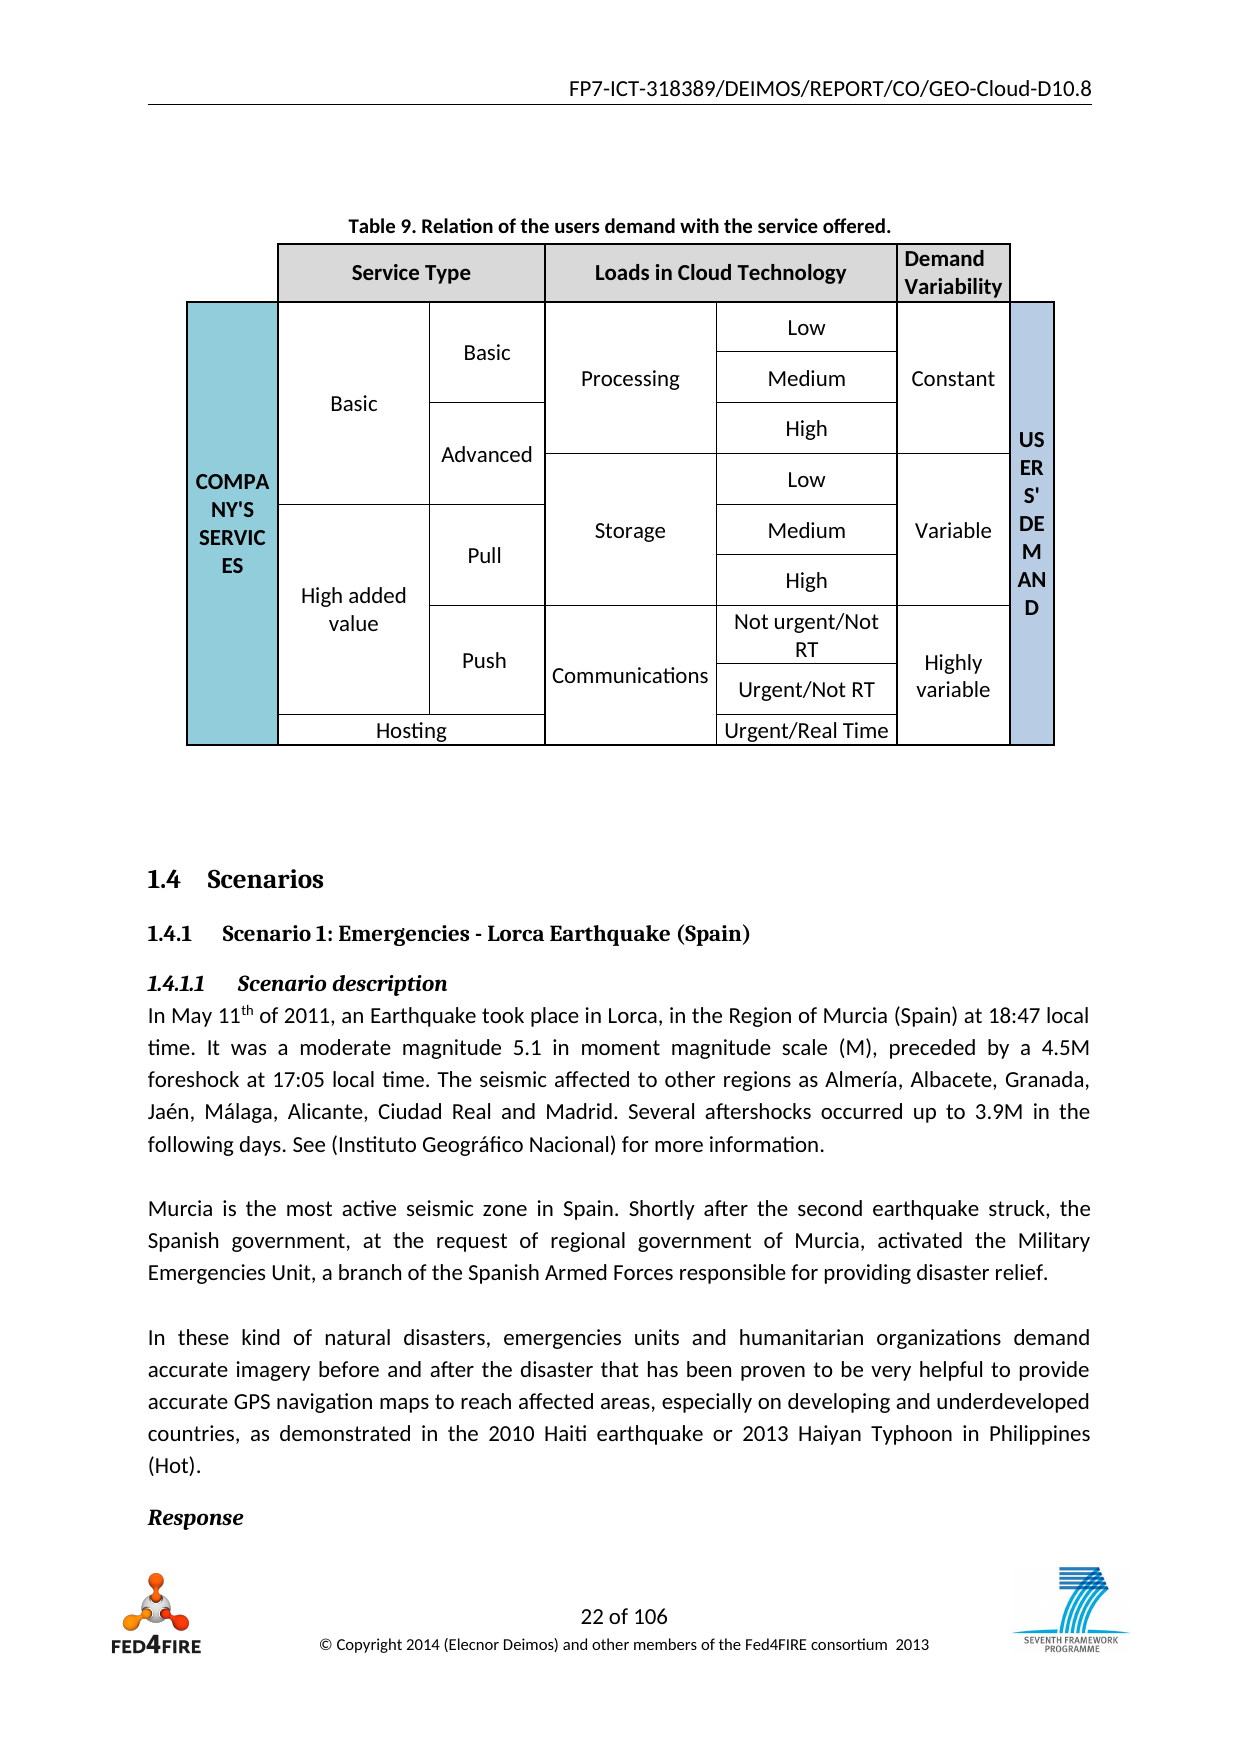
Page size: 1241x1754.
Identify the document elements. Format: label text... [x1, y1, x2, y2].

subtitle Scenario 1: Emergencies - Lorca Earthquake (Spain) [148, 920, 1092, 947]
subtitle Scenarios [148, 864, 1092, 895]
table_cell Constant [898, 303, 1009, 453]
table_cell Advanced [430, 403, 544, 503]
table_cell Storage [546, 454, 716, 605]
table_cell USERS' DEMAND [1011, 303, 1053, 744]
table_cell High [717, 555, 896, 605]
table_header Demand Variability [898, 245, 1009, 301]
table_header [1011, 243, 1054, 301]
table_cell Push [430, 606, 544, 714]
text Table 9. Relation of the users demand with the service offered. [148, 213, 1092, 239]
table_cell Communications [546, 606, 716, 744]
text Murcia is the most active seismic zone in Spain. Shortly after the second earthquake struck, the Spanish government, at the request of regional government of Murcia, activated the Military Emergencies Unit, a branch of the Spanish Armed Forces responsible for providing disaster relief. [148, 1194, 1092, 1286]
table_header Service Type [279, 245, 544, 301]
table_cell Variable [898, 454, 1009, 605]
table_cell High [717, 403, 896, 453]
table_cell Processing [546, 303, 716, 453]
text In May 11th of 2011, an Earthquake took place in Lorca, in the Region of Murcia (Spain) at 18:47 local time. It was a moderate magnitude 5.1 in moment magnitude scale (M), preceded by a 4.5M foreshock at 17:05 local time. The seismic affected to other regions as Almería, Albacete, Granada, Jaén, Málaga, Alicante, Ciudad Real and Madrid. Several aftershocks occurred up to 3.9M in the following days. See (Instituto Geográfico Nacional) for more information. [148, 1001, 1092, 1158]
table_cell High added value [279, 505, 429, 714]
table_cell Basic [430, 303, 544, 402]
table_cell Urgent/Not RT [717, 664, 896, 714]
subtitle Response [148, 1504, 1092, 1531]
text In these kind of natural disasters, emergencies units and humanitarian organizations demand accurate imagery before and after the disaster that has been proven to be very helpful to provide accurate GPS navigation maps to reach affected areas, especially on developing and underdeveloped countries, as demonstrated in the 2010 Haiti earthquake or 2013 Haiyan Typhoon in Philippines (Hot). [148, 1323, 1092, 1479]
table_header [187, 243, 277, 301]
table_cell Highly variable [898, 606, 1009, 744]
table_cell Urgent/Real Time [717, 715, 896, 744]
table_cell Not urgent/Not RT [717, 606, 896, 663]
table_header Loads in Cloud Technology [546, 245, 896, 301]
table_cell Medium [717, 352, 896, 402]
table_cell Low [717, 303, 896, 351]
table_cell Low [717, 454, 896, 503]
table_cell Medium [717, 505, 896, 554]
table_cell Hosting [279, 715, 544, 744]
table_cell Basic [279, 303, 429, 503]
table_cell COMPANY'S SERVICES [188, 303, 277, 744]
subtitle Scenario description [148, 971, 1092, 997]
table_cell Pull [430, 505, 544, 605]
